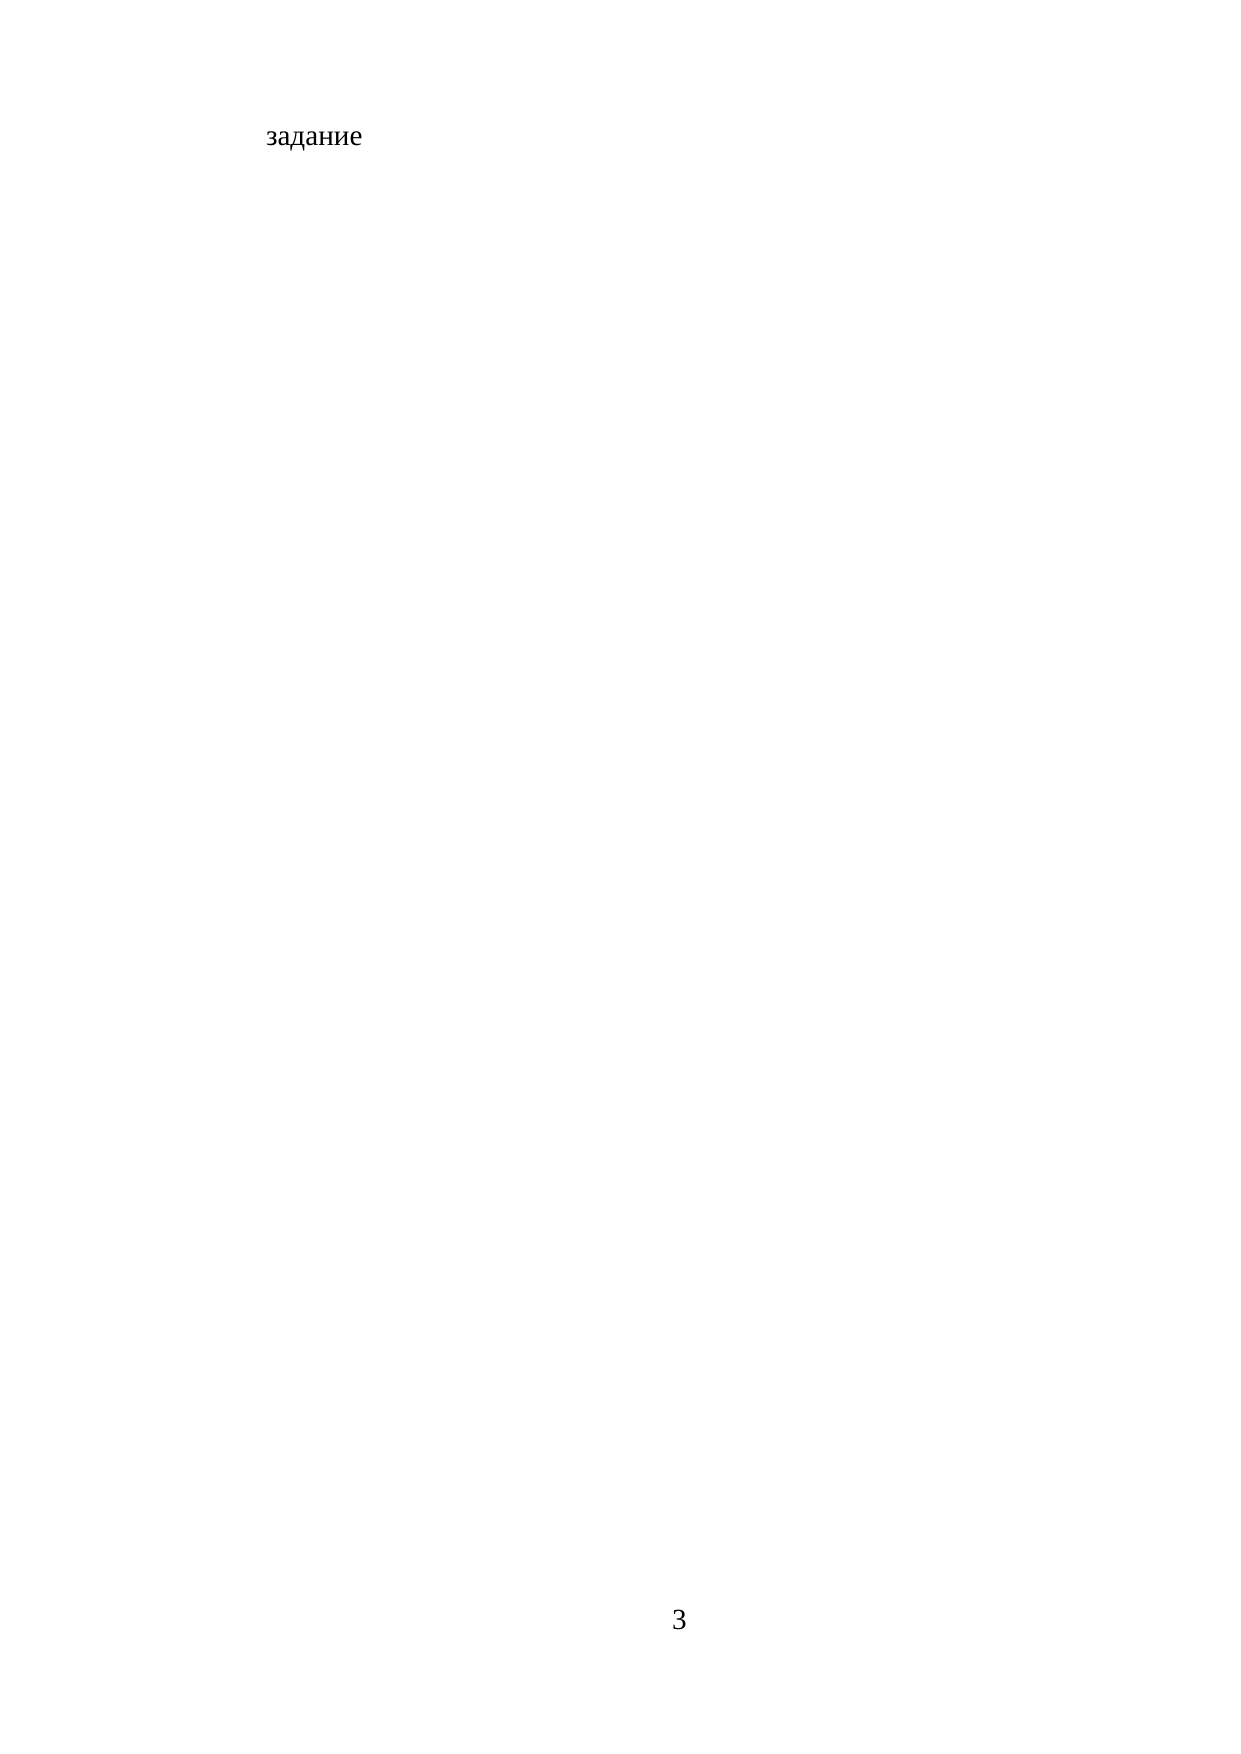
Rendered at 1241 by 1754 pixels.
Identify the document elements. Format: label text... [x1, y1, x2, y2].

text задание [177, 118, 1181, 152]
